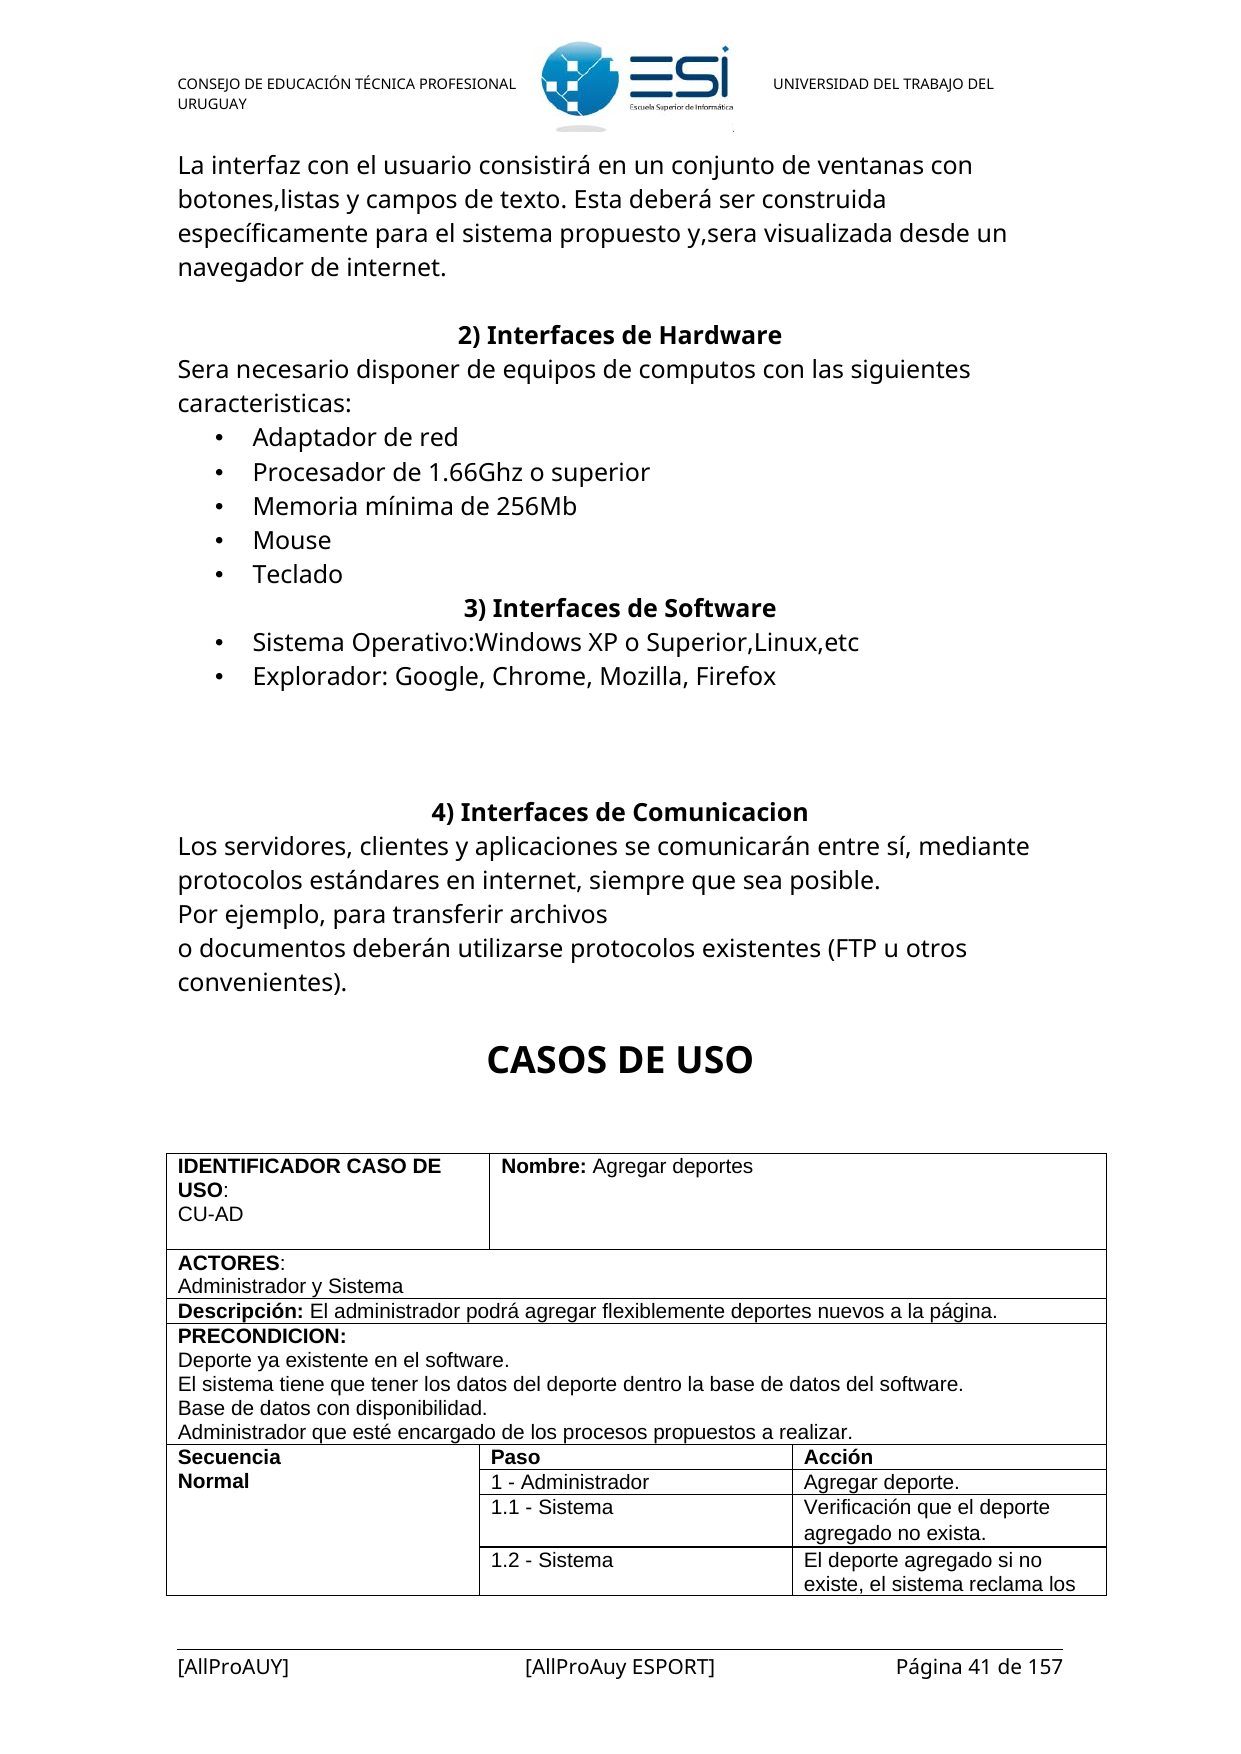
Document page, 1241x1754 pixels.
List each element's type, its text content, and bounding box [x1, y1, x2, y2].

table_cell Agregar deporte. [793, 1470, 1106, 1494]
table_cell 1 - Administrador [480, 1470, 792, 1494]
text Los servidores, clientes y aplicaciones se comunicarán entre sí, mediante protocolos estándares en internet, siempre que sea posible. [177, 829, 1063, 897]
text 4) Interfaces de Comunicacion [177, 795, 1063, 829]
table_cell PRECONDICION: Deporte ya existente en el software. El sistema tiene que tener los datos del deporte dentro la base de datos del software. Base de datos con disponibilidad. Administrador que esté encargado de los procesos propuestos a realizar. [167, 1324, 1106, 1444]
text CASOS DE USO [177, 1033, 1063, 1084]
table_cell ACTORES: Administrador y Sistema [167, 1250, 1106, 1298]
list Teclado [215, 556, 1063, 590]
table_cell El deporte agregado si no existe, el sistema reclama los [793, 1548, 1106, 1595]
list Sistema Operativo:Windows XP o Superior,Linux,etc [215, 624, 1063, 658]
table_header Nombre: Agregar deportes [490, 1154, 1106, 1249]
list Explorador: Google, Chrome, Mozilla, Firefox [215, 658, 1063, 693]
text 2) Interfaces de Hardware [177, 318, 1063, 352]
table_cell 1.2 - Sistema [480, 1548, 792, 1595]
list Procesador de 1.66Ghz o superior [215, 454, 1063, 488]
list Memoria mínima de 256Mb [215, 488, 1063, 522]
table_cell Verificación que el deporte agregado no exista. [793, 1495, 1106, 1546]
text La interfaz con el usuario consistirá en un conjunto de ventanas con botones,listas y campos de texto. Esta deberá ser construida específicamente para el sistema propuesto y,sera visualizada desde un navegador de internet. [177, 148, 1063, 284]
table_cell Secuencia Normal [167, 1445, 479, 1595]
table_cell 1.1 - Sistema [480, 1495, 792, 1546]
list Adaptador de red [215, 420, 1063, 454]
table_cell Acción [793, 1445, 1106, 1469]
table_header IDENTIFICADOR CASO DE USO: CU-AD [167, 1154, 489, 1249]
picture [534, 39, 734, 132]
text Por ejemplo, para transferir archivos o documentos deberán utilizarse protocolos existentes (FTP u otros convenientes). [177, 897, 1063, 999]
list Mouse [215, 522, 1063, 556]
text Sera necesario disponer de equipos de computos con las siguientes caracteristicas: [177, 352, 1063, 420]
table_cell Paso [480, 1445, 792, 1469]
table_cell Descripción: El administrador podrá agregar flexiblemente deportes nuevos a la página. [167, 1299, 1106, 1323]
text 3) Interfaces de Software [177, 590, 1063, 624]
